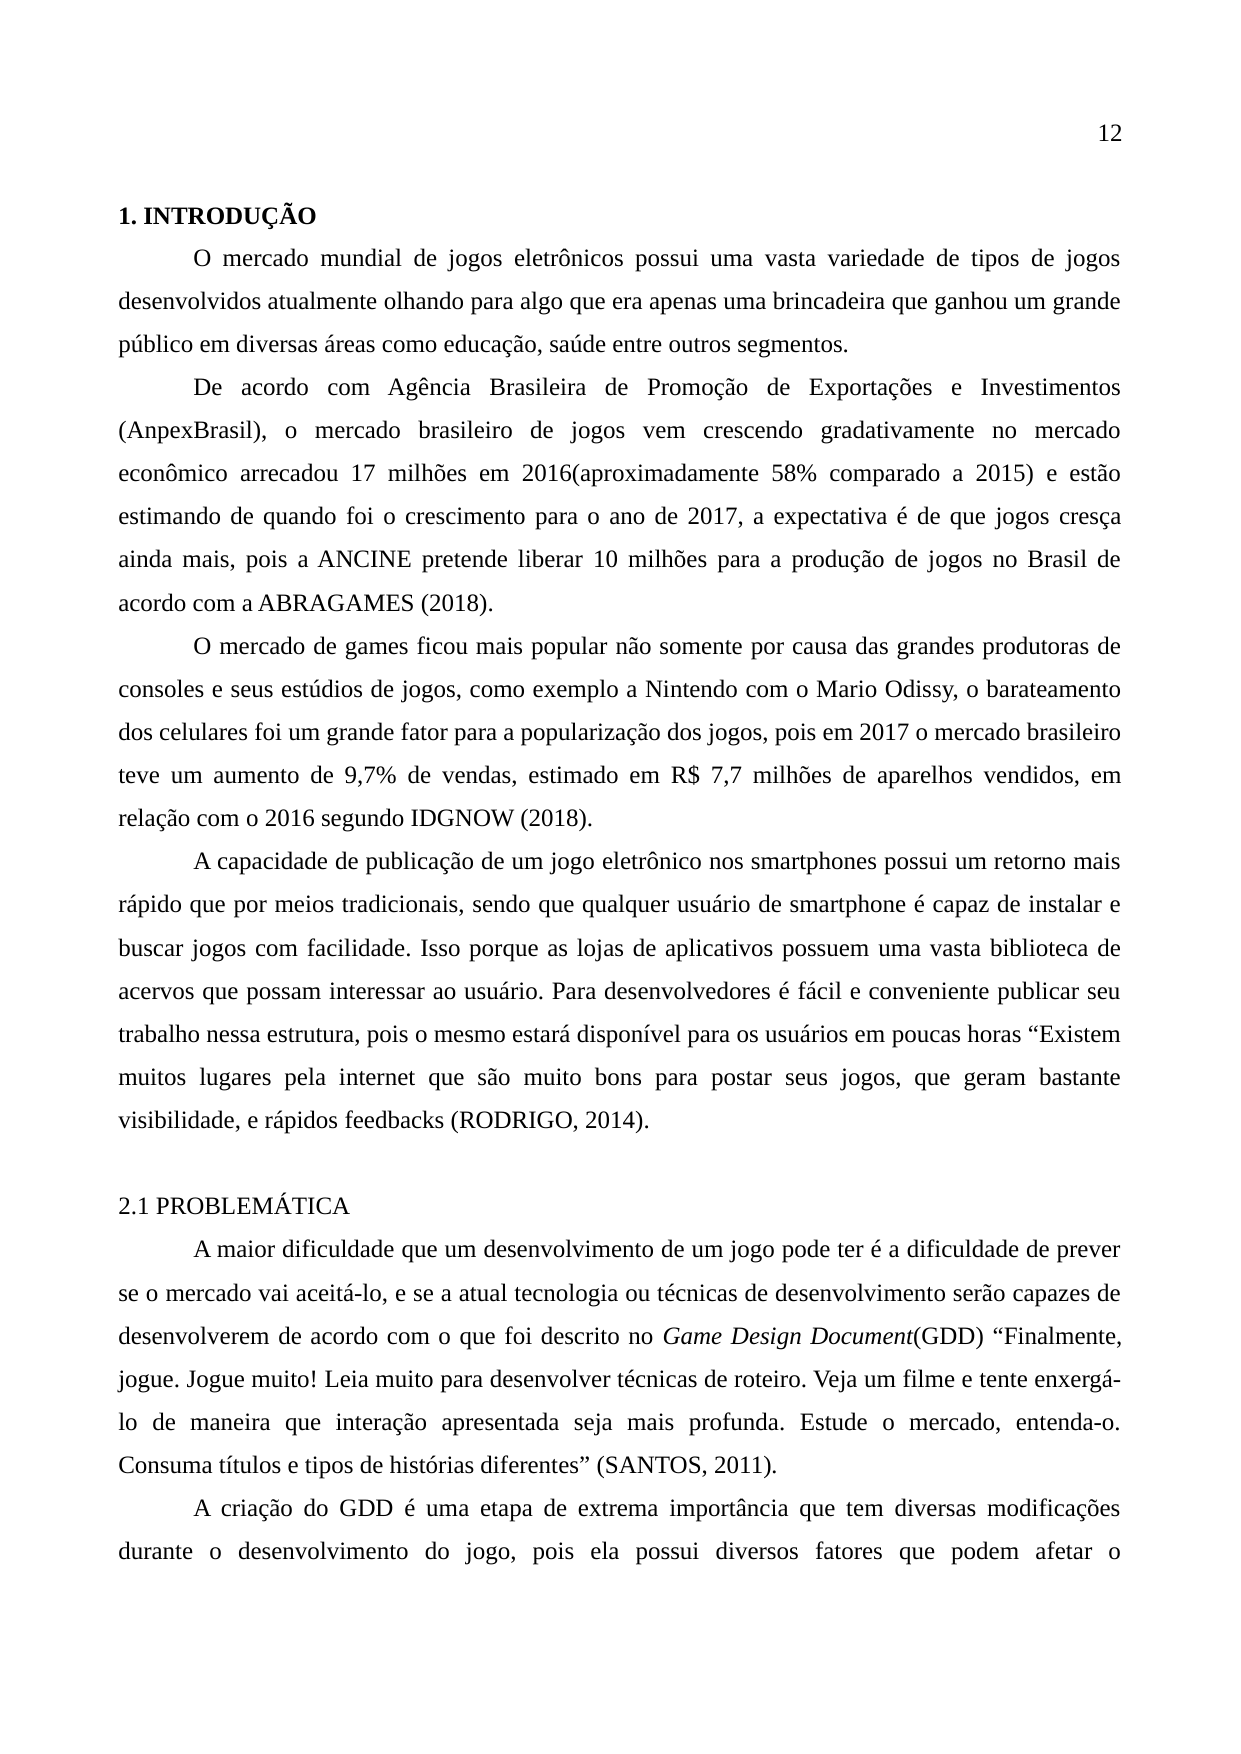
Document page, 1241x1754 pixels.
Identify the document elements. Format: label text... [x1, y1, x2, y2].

text A criação do GDD é uma etapa de extrema importância que tem diversas modificações durante o desenvolvimento do jogo, pois ela possui diversos fatores que podem afetar o [118, 1493, 1122, 1565]
text O mercado mundial de jogos eletrônicos possui uma vasta variedade de tipos de jogos desenvolvidos atualmente olhando para algo que era apenas uma brincadeira que ganhou um grande público em diversas áreas como educação, saúde entre outros segmentos. [118, 243, 1122, 358]
text O mercado de games ficou mais popular não somente por causa das grandes produtoras de consoles e seus estúdios de jogos, como exemplo a Nintendo com o Mario Odissy, o barateamento dos celulares foi um grande fator para a popularização dos jogos, pois em 2017 o mercado brasileiro teve um aumento de 9,7% de vendas, estimado em R$ 7,7 milhões de aparelhos vendidos, em relação com o 2016 segundo IDGNOW (2018). [118, 631, 1122, 832]
subtitle 1. INTRODUÇÃO [118, 201, 1122, 230]
text A capacidade de publicação de um jogo eletrônico nos smartphones possui um retorno mais rápido que por meios tradicionais, sendo que qualquer usuário de smartphone é capaz de instalar e buscar jogos com facilidade. Isso porque as lojas de aplicativos possuem uma vasta biblioteca de acervos que possam interessar ao usuário. Para desenvolvedores é fácil e conveniente publicar seu trabalho nessa estrutura, pois o mesmo estará disponível para os usuários em poucas horas “Existem muitos lugares pela internet que são muito bons para postar seus jogos, que geram bastante visibilidade, e rápidos feedbacks (RODRIGO, 2014). [118, 846, 1122, 1134]
text 2.1 PROBLEMÁTICA [118, 1191, 1122, 1220]
text A maior dificuldade que um desenvolvimento de um jogo pode ter é a dificuldade de prever se o mercado vai aceitá-lo, e se a atual tecnologia ou técnicas de desenvolvimento serão capazes de desenvolverem de acordo com o que foi descrito no Game Design Document(GDD) “Finalmente, jogue. Jogue muito! Leia muito para desenvolver técnicas de roteiro. Veja um filme e tente enxergá-lo de maneira que interação apresentada seja mais profunda. Estude o mercado, entenda-o. Consuma títulos e tipos de histórias diferentes” (SANTOS, 2011). [118, 1234, 1122, 1479]
text De acordo com Agência Brasileira de Promoção de Exportações e Investimentos (AnpexBrasil), o mercado brasileiro de jogos vem crescendo gradativamente no mercado econômico arrecadou 17 milhões em 2016(aproximadamente 58% comparado a 2015) e estão estimando de quando foi o crescimento para o ano de 2017, a expectativa é de que jogos cresça ainda mais, pois a ANCINE pretende liberar 10 milhões para a produção de jogos no Brasil de acordo com a ABRAGAMES (2018). [118, 372, 1122, 616]
